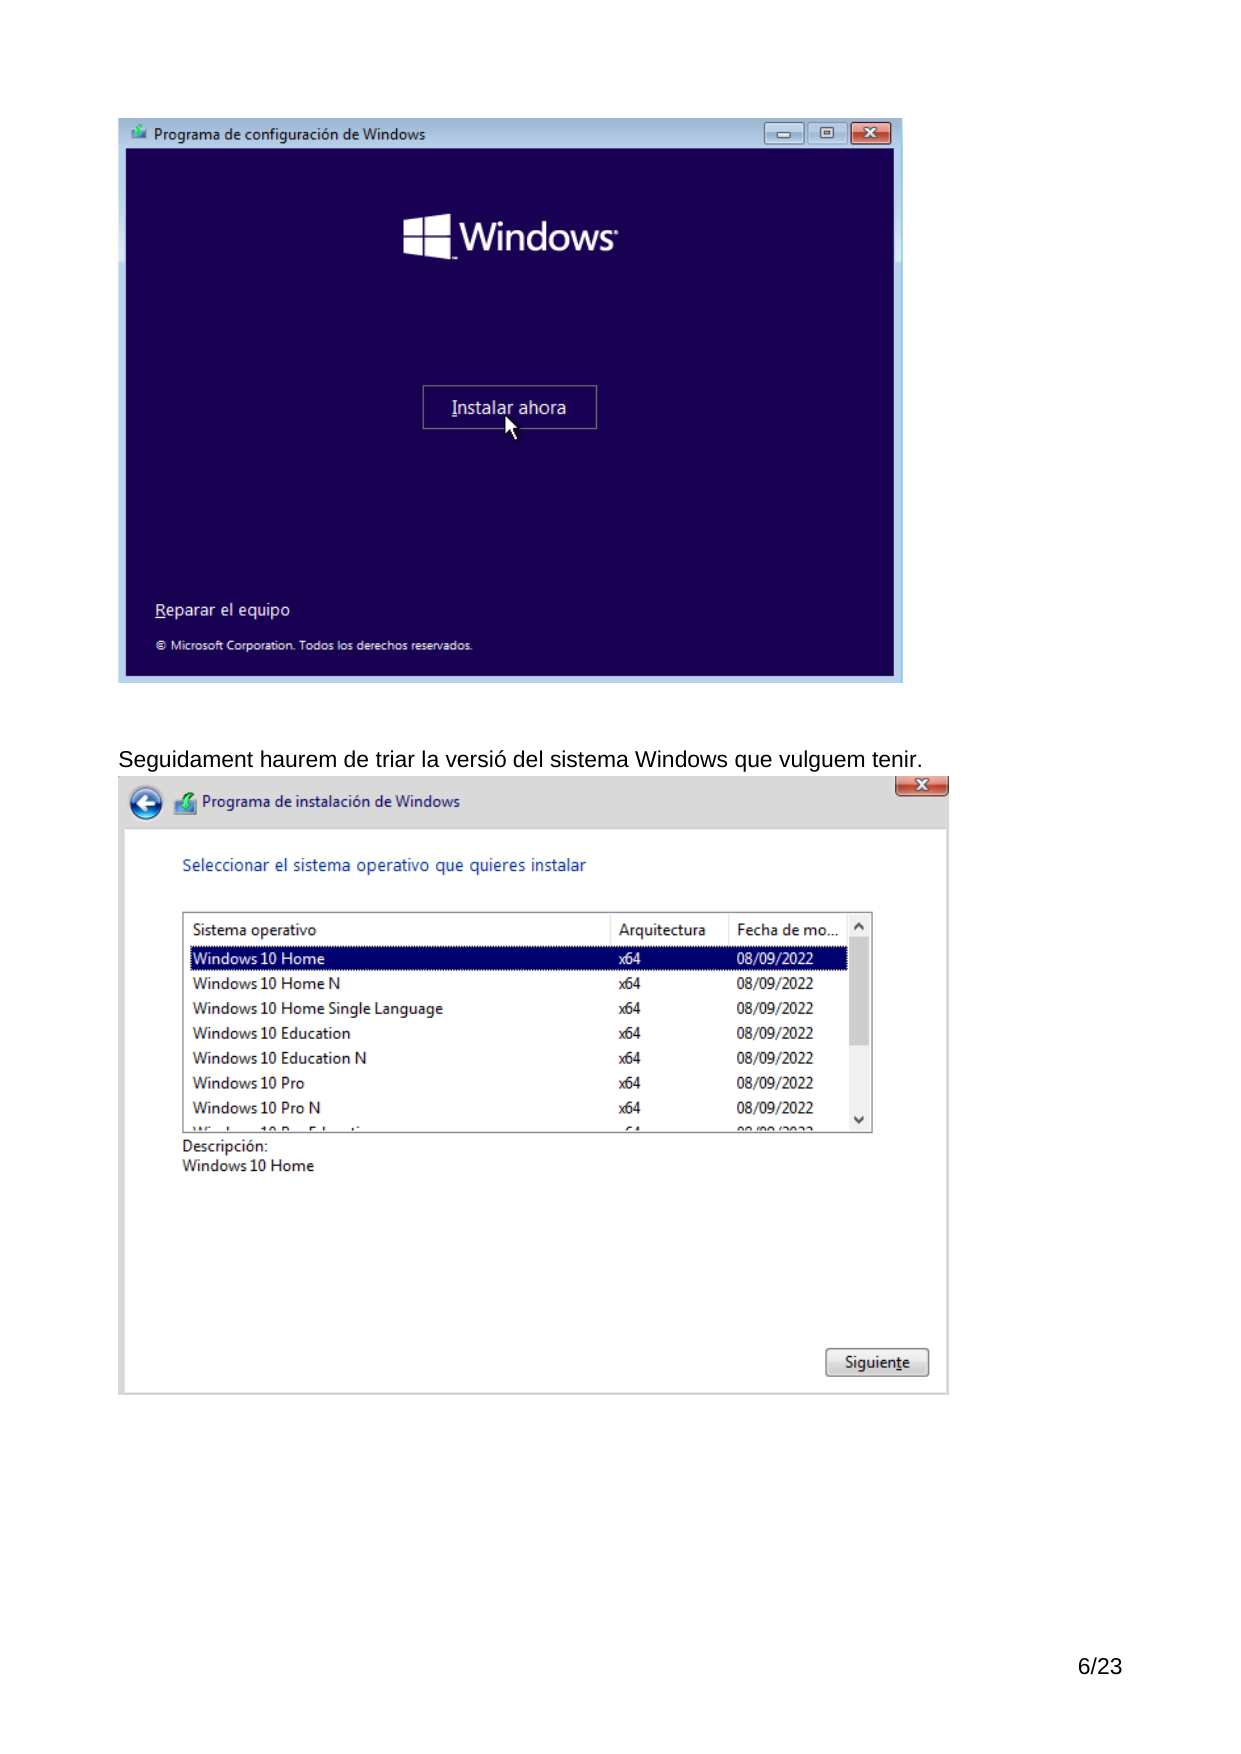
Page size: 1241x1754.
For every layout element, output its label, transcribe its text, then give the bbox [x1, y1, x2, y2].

text Seguidament haurem de triar la versió del sistema Windows que vulguem tenir. [118, 746, 1122, 773]
picture [357, 118, 866, 683]
picture [725, 776, 950, 1395]
